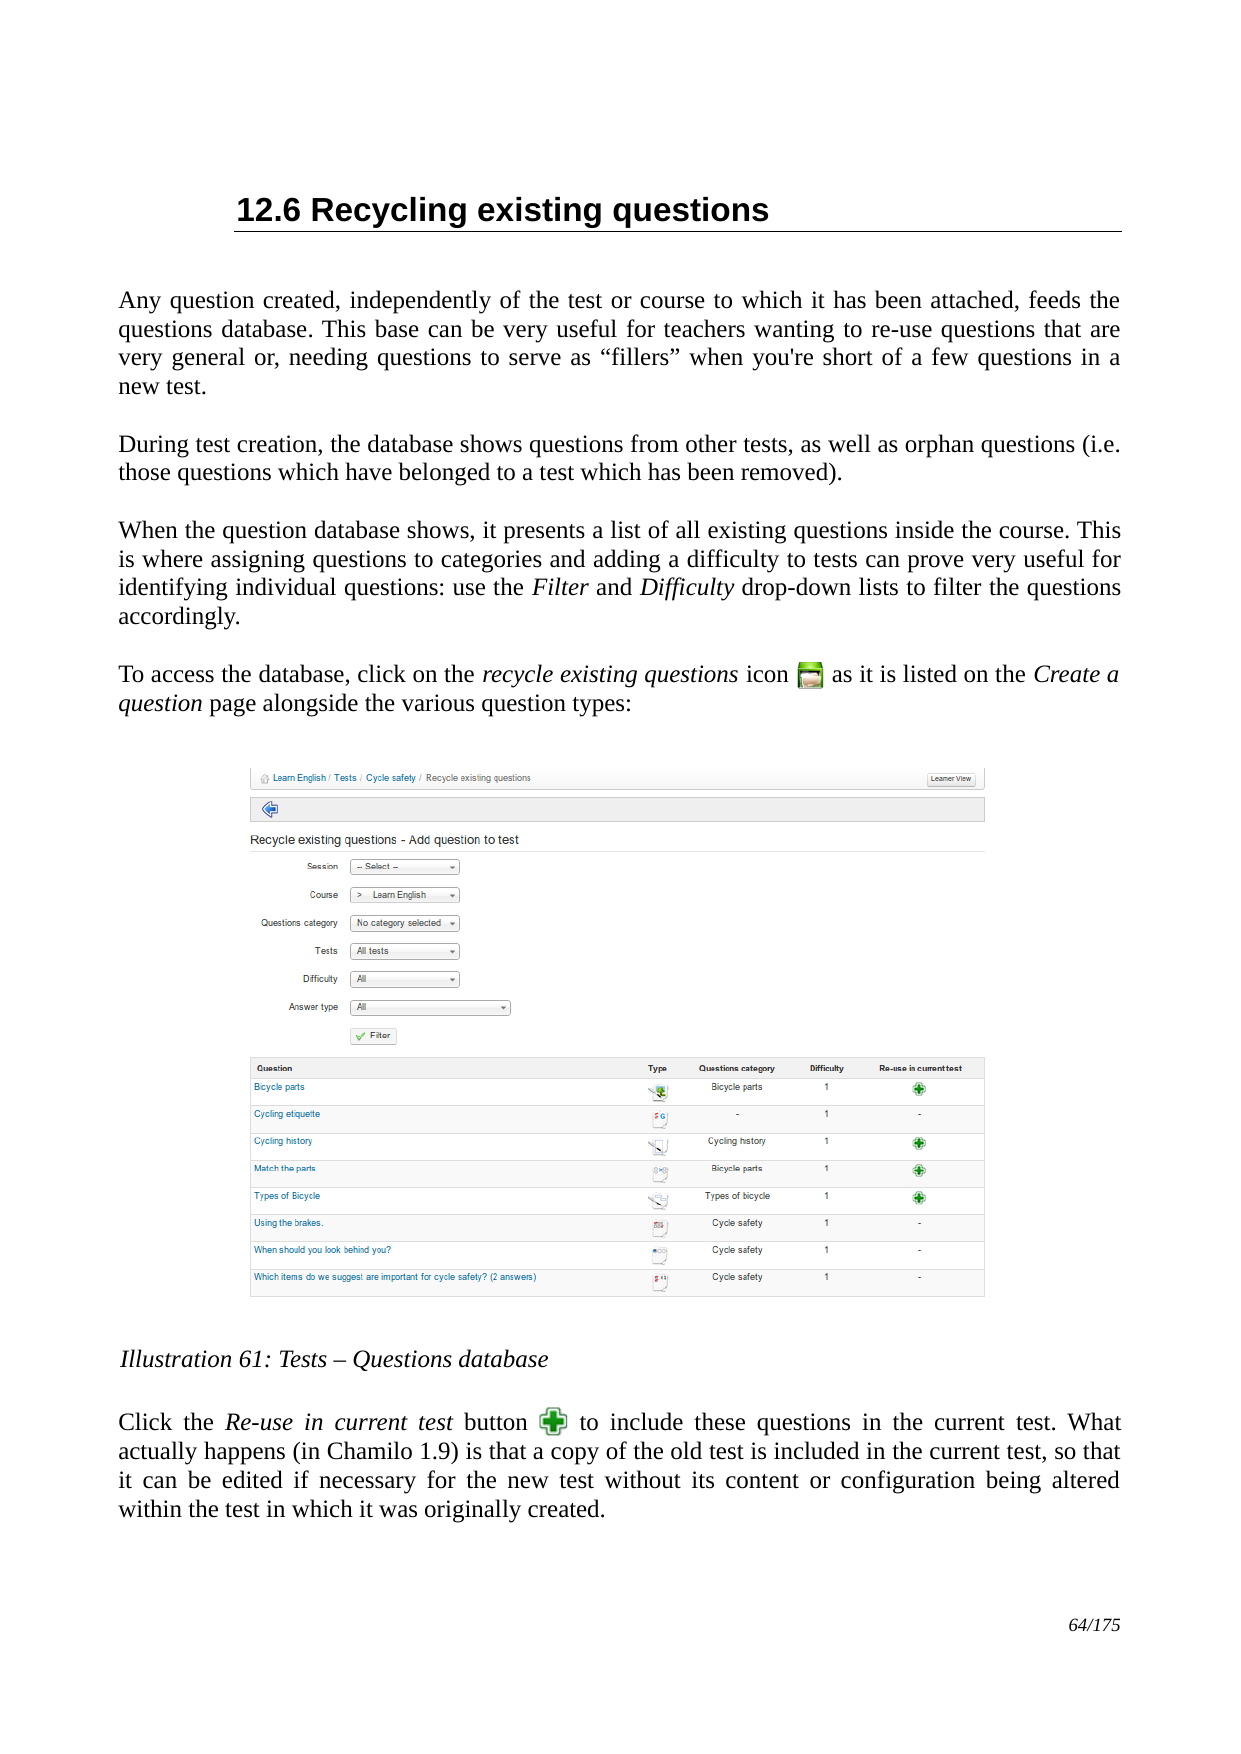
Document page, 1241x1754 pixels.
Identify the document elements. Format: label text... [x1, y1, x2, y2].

picture [538, 1407, 569, 1437]
picture [245, 768, 995, 1305]
text Illustration 61: Tests – Questions database [120, 1344, 1120, 1373]
text During test creation, the database shows questions from other tests, as well as orphan questions (i.e. those questions which have belonged to a test which has been removed). [118, 429, 1122, 486]
text Any question created, independently of the test or course to which it has been attached, feeds the questions database. This base can be very useful for teachers wanting to re-use questions that are very general or, needing questions to serve as “fillers” when you're short of a few questions in a new test. [118, 285, 1122, 400]
text When the question database shows, it presents a list of all existing questions inside the course. This is where assigning questions to categories and adding a difficulty to tests can prove very useful for identifying individual questions: use the Filter and Difficulty drop-down lists to filter the questions accordingly. [118, 515, 1122, 630]
picture [795, 658, 825, 689]
text To access the database, click on the recycle existing questions icon as it is listed on the Create a question page alongside the various question types: [118, 659, 1122, 717]
text Click the Re-use in current test button to include these questions in the current test. What actually happens (in Chamilo 1.9) is that a copy of the old test is included in the current test, so that it can be edited if necessary for the new test without its content or configuration being altered within the test in which it was originally created. [118, 1407, 1122, 1523]
subtitle Recycling existing questions [234, 190, 1122, 231]
